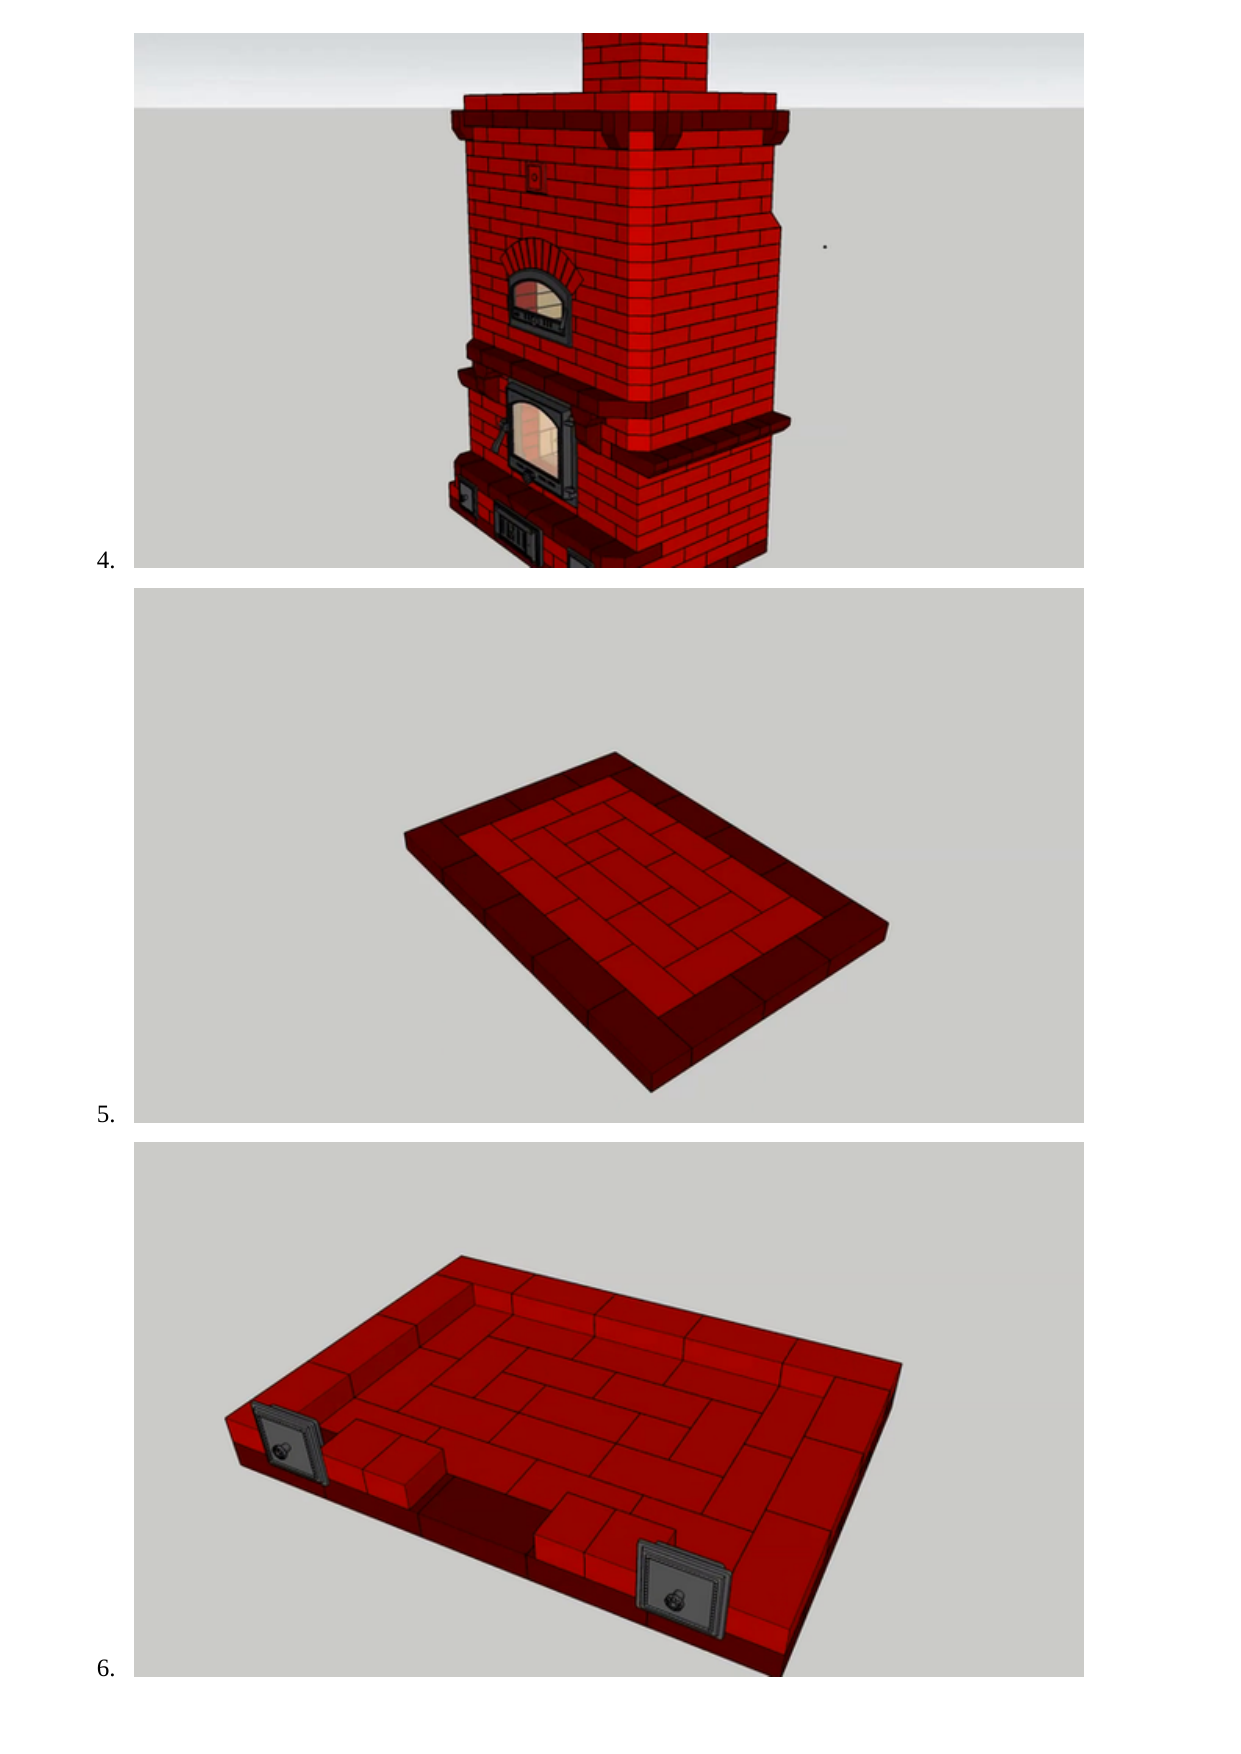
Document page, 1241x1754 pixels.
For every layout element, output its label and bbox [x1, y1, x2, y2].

picture [134, 33, 1084, 568]
picture [134, 1142, 1084, 1677]
picture [134, 588, 1084, 1123]
